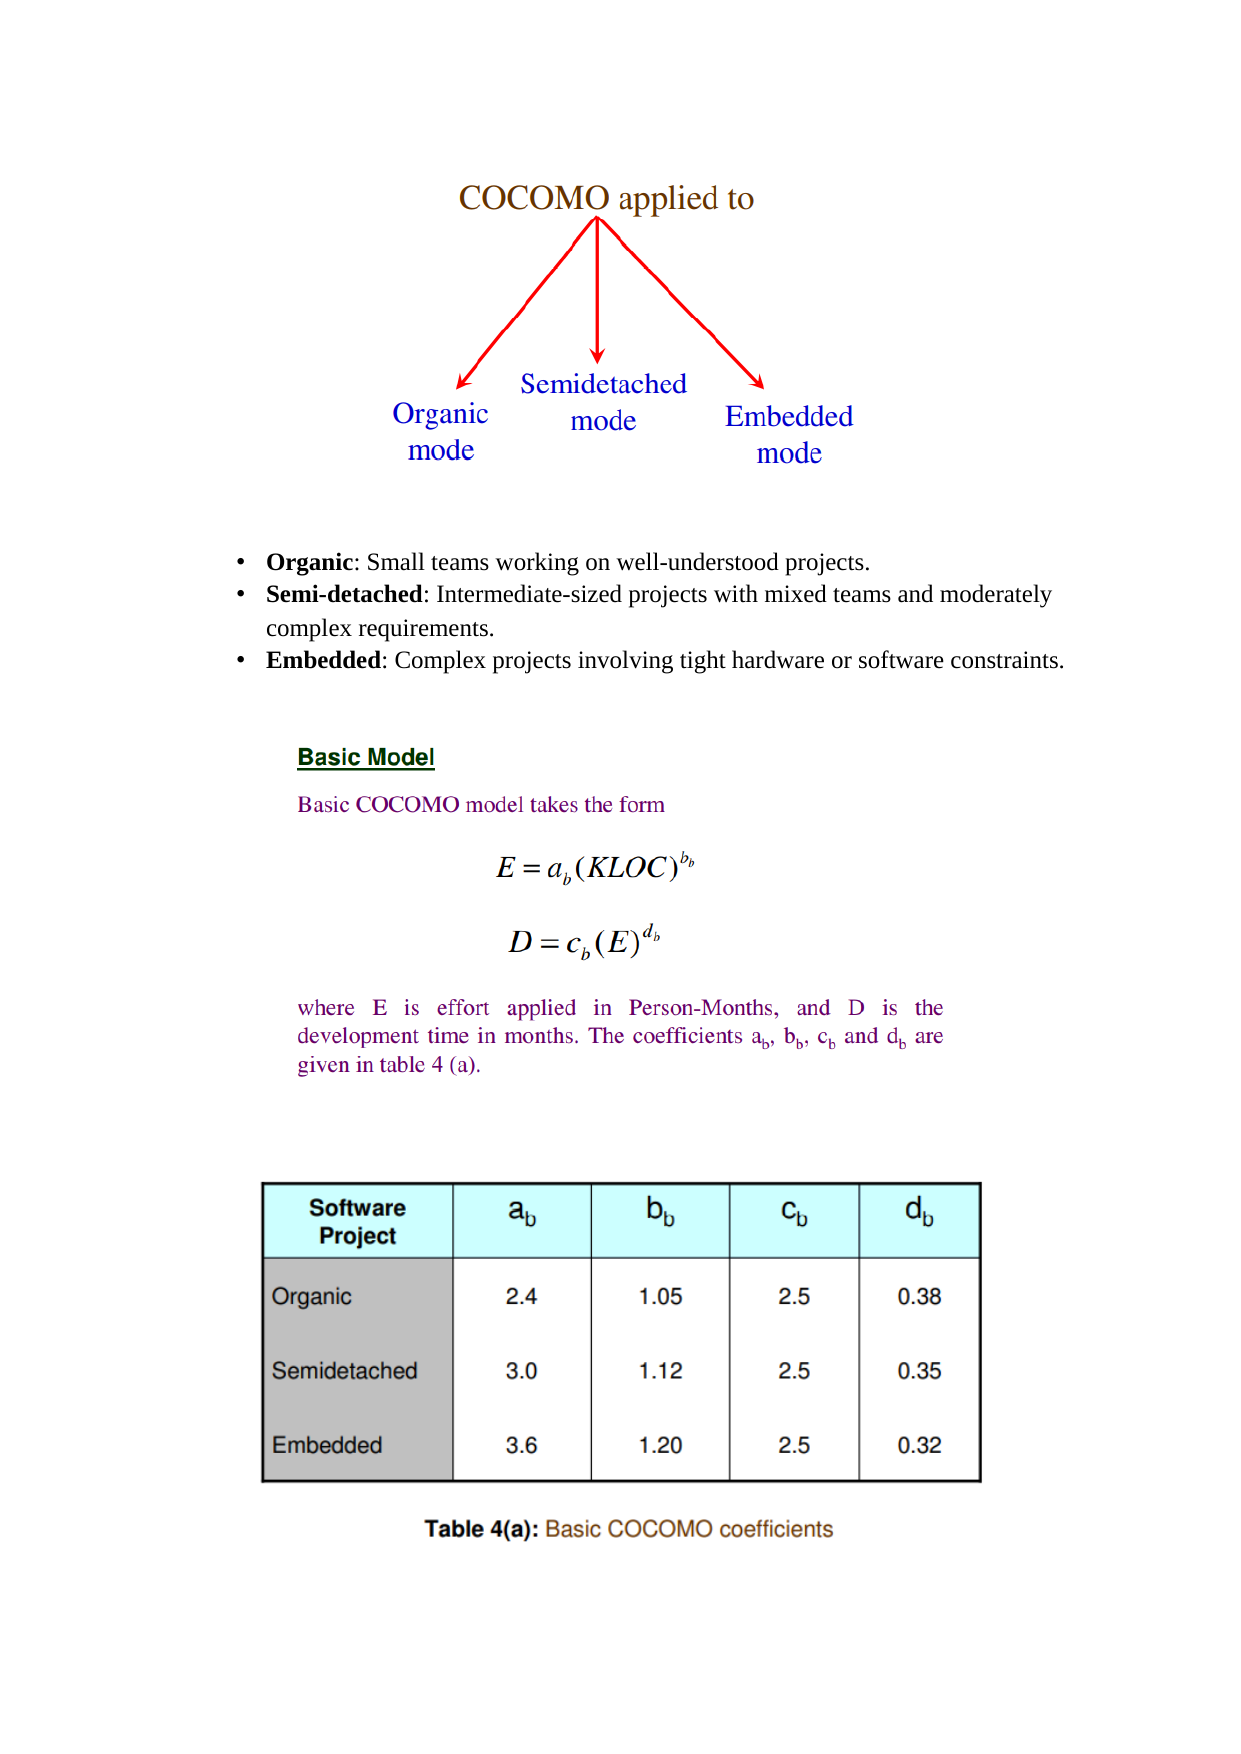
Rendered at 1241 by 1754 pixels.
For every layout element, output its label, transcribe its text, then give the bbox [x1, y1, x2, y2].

list Semi-detached: Intermediate-sized projects with mixed teams and moderately complex requirements. [236, 579, 1122, 641]
list Organic: Small teams working on well-understood projects. [236, 547, 1122, 575]
picture [251, 1175, 990, 1553]
picture [291, 744, 950, 1083]
picture [382, 165, 859, 494]
list Embedded: Complex projects involving tight hardware or software constraints. [236, 646, 1122, 674]
